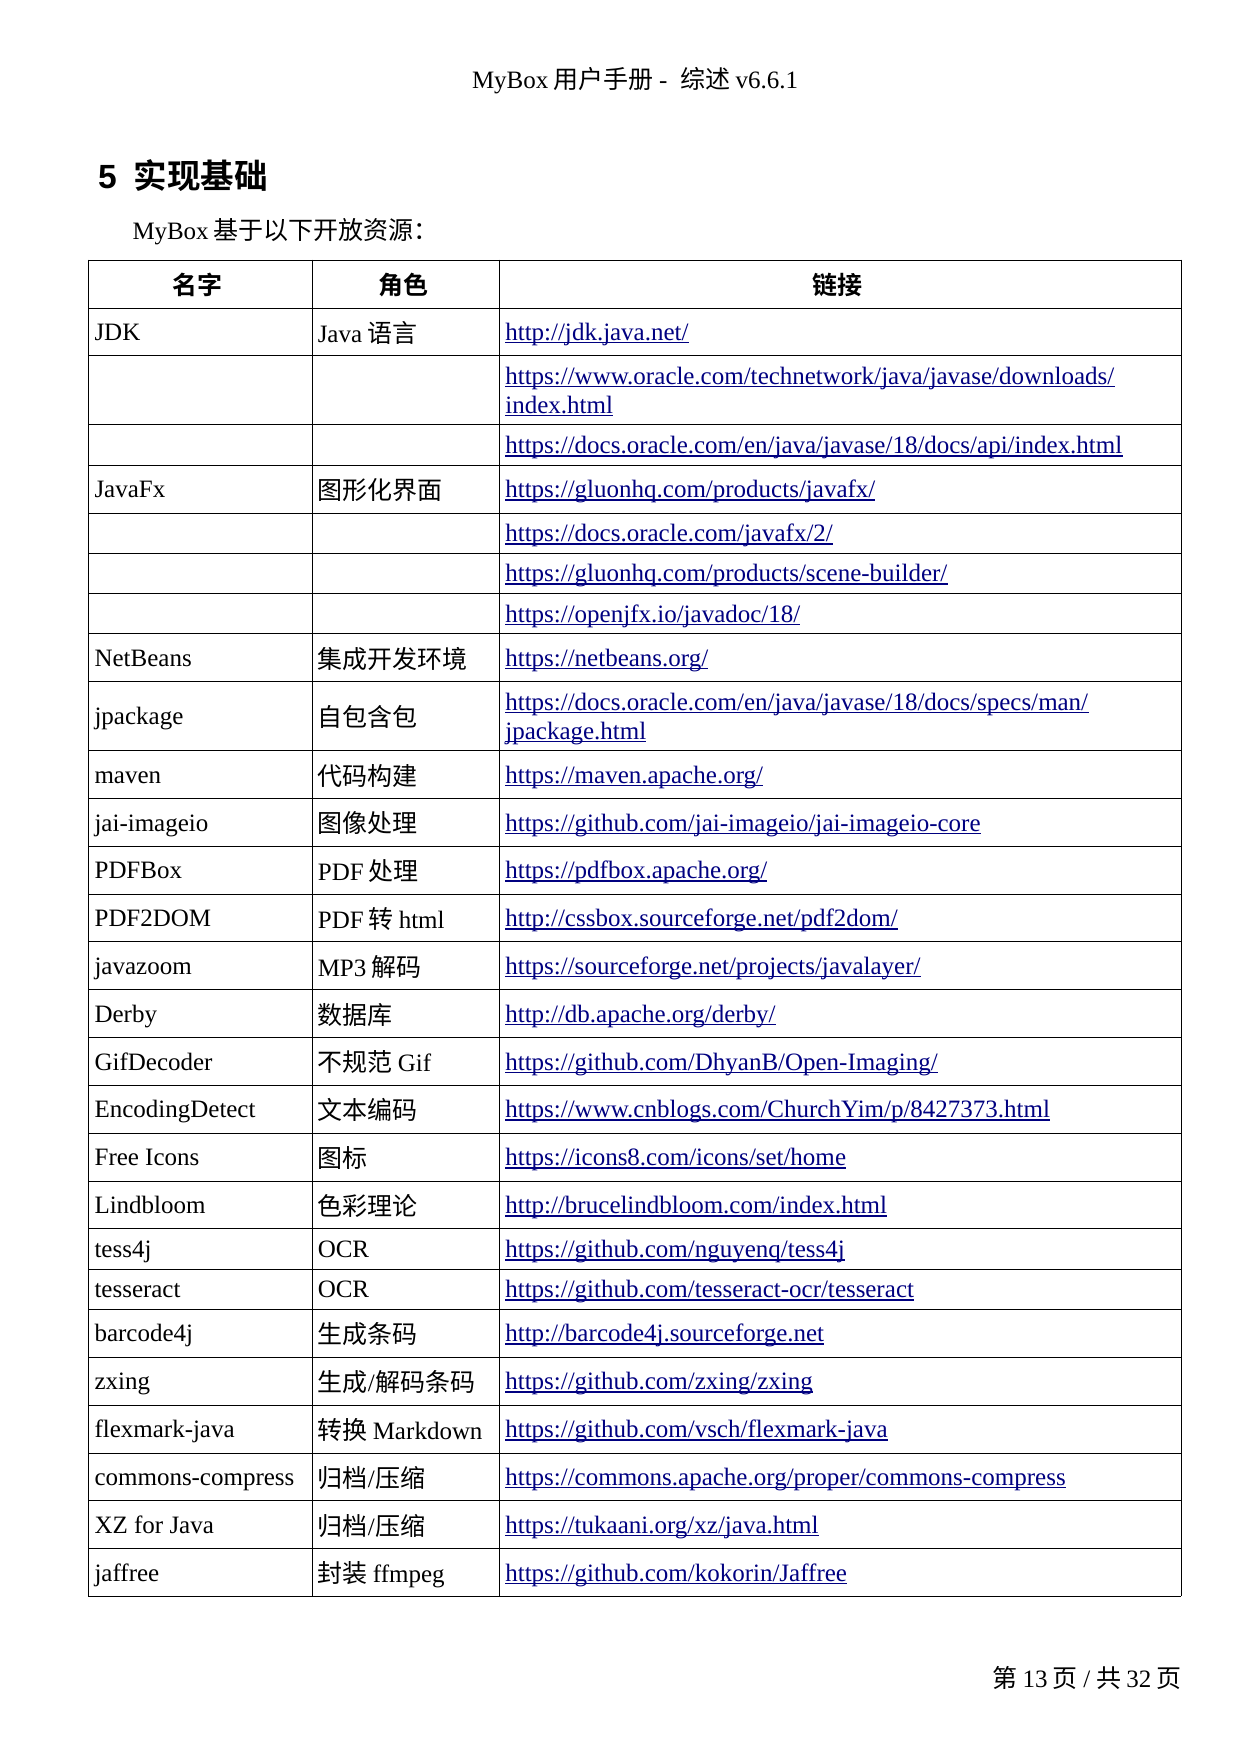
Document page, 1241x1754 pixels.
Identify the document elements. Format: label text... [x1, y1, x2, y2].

table_cell javazoom [89, 942, 312, 989]
table_cell https://github.com/nguyenq/tess4j [500, 1229, 1181, 1269]
table_header 角色 [313, 261, 499, 307]
table_cell http://jdk.java.net/ [500, 309, 1181, 355]
table_cell https://github.com/zxing/zxing [500, 1358, 1181, 1404]
text MyBox基于以下开放资源： [88, 211, 1181, 247]
table_cell http://brucelindbloom.com/index.html [500, 1182, 1181, 1228]
table_cell 数据库 [313, 990, 499, 1037]
table_cell 转换Markdown [313, 1406, 499, 1452]
table_cell [89, 356, 312, 424]
table_cell 归档/压缩 [313, 1501, 499, 1548]
table_cell https://gluonhq.com/products/javafx/ [500, 466, 1181, 512]
table_cell jaffree [89, 1549, 312, 1596]
table_cell 自包含包 [313, 682, 499, 750]
table_cell JDK [89, 309, 312, 355]
table_cell Java语言 [313, 309, 499, 355]
table_cell 图形化界面 [313, 466, 499, 512]
table_cell PDF处理 [313, 847, 499, 894]
table_header 名字 [89, 261, 312, 307]
table_cell https://gluonhq.com/products/scene-builder/ [500, 554, 1181, 593]
table_cell tess4j [89, 1229, 312, 1269]
table_cell MP3解码 [313, 942, 499, 989]
table_cell https://icons8.com/icons/set/home [500, 1134, 1181, 1181]
table_cell [89, 594, 312, 633]
table_cell http://cssbox.sourceforge.net/pdf2dom/ [500, 895, 1181, 941]
table_cell https://github.com/jai-imageio/jai-imageio-core [500, 799, 1181, 846]
table_cell https://docs.oracle.com/javafx/2/ [500, 514, 1181, 553]
table_cell https://commons.apache.org/proper/commons-compress [500, 1454, 1181, 1500]
table_cell XZ for Java [89, 1501, 312, 1548]
table_cell [89, 554, 312, 593]
table_cell zxing [89, 1358, 312, 1404]
table_header 链接 [500, 261, 1181, 307]
table_cell https://docs.oracle.com/en/java/javase/18/docs/api/index.html [500, 425, 1181, 464]
table_cell https://docs.oracle.com/en/java/javase/18/docs/specs/man/jpackage.html [500, 682, 1181, 750]
table_cell http://barcode4j.sourceforge.net [500, 1310, 1181, 1357]
table_cell [313, 425, 499, 464]
table_cell Derby [89, 990, 312, 1037]
table_cell flexmark-java [89, 1406, 312, 1452]
table_cell https://www.cnblogs.com/ChurchYim/p/8427373.html [500, 1086, 1181, 1133]
table_cell 封装ffmpeg [313, 1549, 499, 1596]
table_cell https://maven.apache.org/ [500, 751, 1181, 798]
table_cell PDF2DOM [89, 895, 312, 941]
table_cell 文本编码 [313, 1086, 499, 1133]
table_cell jpackage [89, 682, 312, 750]
table_cell NetBeans [89, 634, 312, 681]
table_cell PDF转html [313, 895, 499, 941]
table_cell [313, 514, 499, 553]
table_cell [313, 554, 499, 593]
table_cell https://pdfbox.apache.org/ [500, 847, 1181, 894]
table_cell https://sourceforge.net/projects/javalayer/ [500, 942, 1181, 989]
table_cell [89, 514, 312, 553]
table_cell https://github.com/vsch/flexmark-java [500, 1406, 1181, 1452]
table_cell https://netbeans.org/ [500, 634, 1181, 681]
table_cell EncodingDetect [89, 1086, 312, 1133]
table_cell 生成/解码条码 [313, 1358, 499, 1404]
table_cell barcode4j [89, 1310, 312, 1357]
table_cell 图标 [313, 1134, 499, 1181]
table_cell https://github.com/tesseract-ocr/tesseract [500, 1270, 1181, 1309]
table_cell [313, 594, 499, 633]
table_cell http://db.apache.org/derby/ [500, 990, 1181, 1037]
table_cell maven [89, 751, 312, 798]
table_cell [89, 425, 312, 464]
table_cell 不规范Gif [313, 1038, 499, 1085]
table_cell https://www.oracle.com/technetwork/java/javase/downloads/index.html [500, 356, 1181, 424]
table_cell JavaFx [89, 466, 312, 512]
table_cell 图像处理 [313, 799, 499, 846]
table_cell https://tukaani.org/xz/java.html [500, 1501, 1181, 1548]
table_cell 归档/压缩 [313, 1454, 499, 1500]
table_cell 色彩理论 [313, 1182, 499, 1228]
table_cell 集成开发环境 [313, 634, 499, 681]
table_cell [313, 356, 499, 424]
table_cell https://github.com/kokorin/Jaffree [500, 1549, 1181, 1596]
subtitle 实现基础 [88, 150, 1181, 198]
table_cell PDFBox [89, 847, 312, 894]
table_cell 代码构建 [313, 751, 499, 798]
table_cell OCR [313, 1270, 499, 1309]
table_cell 生成条码 [313, 1310, 499, 1357]
table_cell Free Icons [89, 1134, 312, 1181]
table_cell OCR [313, 1229, 499, 1269]
table_cell https://openjfx.io/javadoc/18/ [500, 594, 1181, 633]
table_cell GifDecoder [89, 1038, 312, 1085]
table_cell jai-imageio [89, 799, 312, 846]
table_cell Lindbloom [89, 1182, 312, 1228]
table_cell https://github.com/DhyanB/Open-Imaging/ [500, 1038, 1181, 1085]
table_cell commons-compress [89, 1454, 312, 1500]
table_cell tesseract [89, 1270, 312, 1309]
